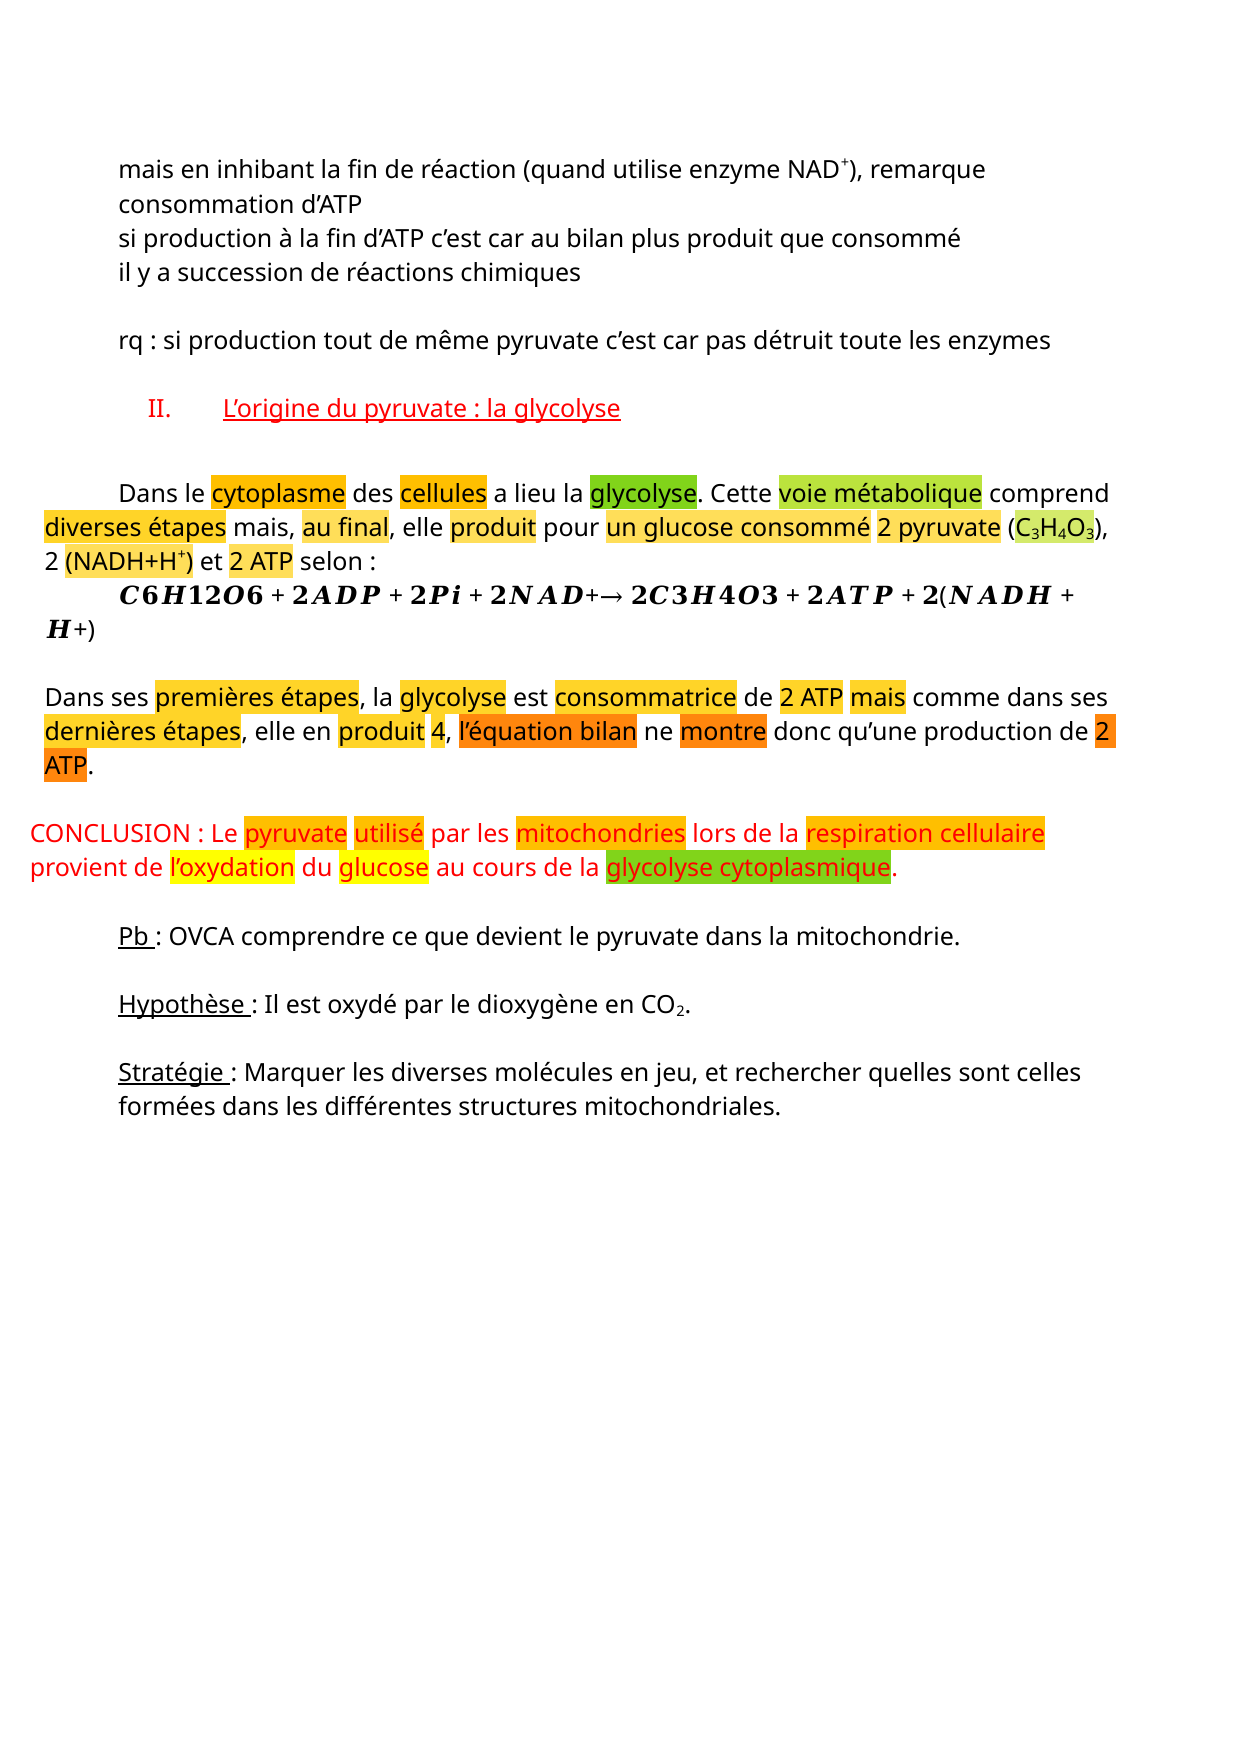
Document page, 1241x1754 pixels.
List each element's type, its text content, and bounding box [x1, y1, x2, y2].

text Stratégie : Marquer les diverses molécules en jeu, et rechercher quelles sont celles formées dans les différentes structures mitochondriales. [118, 1054, 1122, 1123]
text rq : si production tout de même pyruvate c’est car pas détruit toute les enzymes [118, 322, 1122, 357]
text CONCLUSION : Le pyruvate utilisé par les mitochondries lors de la respiration cellulaire provient de l’oxydation du glucose au cours de la glycolyse cytoplasmique. [29, 816, 1122, 884]
text si production à la fin d’ATP c’est car au bilan plus produit que consommé [118, 220, 1122, 254]
text Pb : OVCA comprendre ce que devient le pyruvate dans la mitochondrie. [118, 918, 1122, 952]
text Dans le cytoplasme des cellules a lieu la glycolyse. Cette voie métabolique comprend diverses étapes mais, au final, elle produit pour un glucose consommé 2 pyruvate (C3H4O3), 2 (NADH+H+) et 2 ATP selon : [44, 475, 1122, 578]
text Dans ses premières étapes, la glycolyse est consommatrice de 2 ATP mais comme dans ses dernières étapes, elle en produit 4, l’équation bilan ne montre donc qu’une production de 2 ATP. [44, 680, 1122, 782]
text mais en inhibant la fin de réaction (quand utilise enzyme NAD+), remarque consommation d’ATP [118, 152, 1122, 220]
list L’origine du pyruvate : la glycolyse [148, 391, 1122, 425]
text il y a succession de réactions chimiques [118, 254, 1122, 288]
text Hypothèse : Il est oxydé par le dioxygène en CO2. [118, 986, 1122, 1020]
text 𝑪𝟔𝑯𝟏𝟐𝑶𝟔 + 𝟐𝑨𝑫𝑷 + 𝟐𝑷𝒊 + 𝟐𝑵𝑨𝑫+→ 𝟐𝑪𝟑𝑯𝟒𝑶𝟑 + 𝟐𝑨𝑻𝑷 + 𝟐(𝑵𝑨𝑫𝑯 + 𝑯+) [44, 578, 1122, 646]
